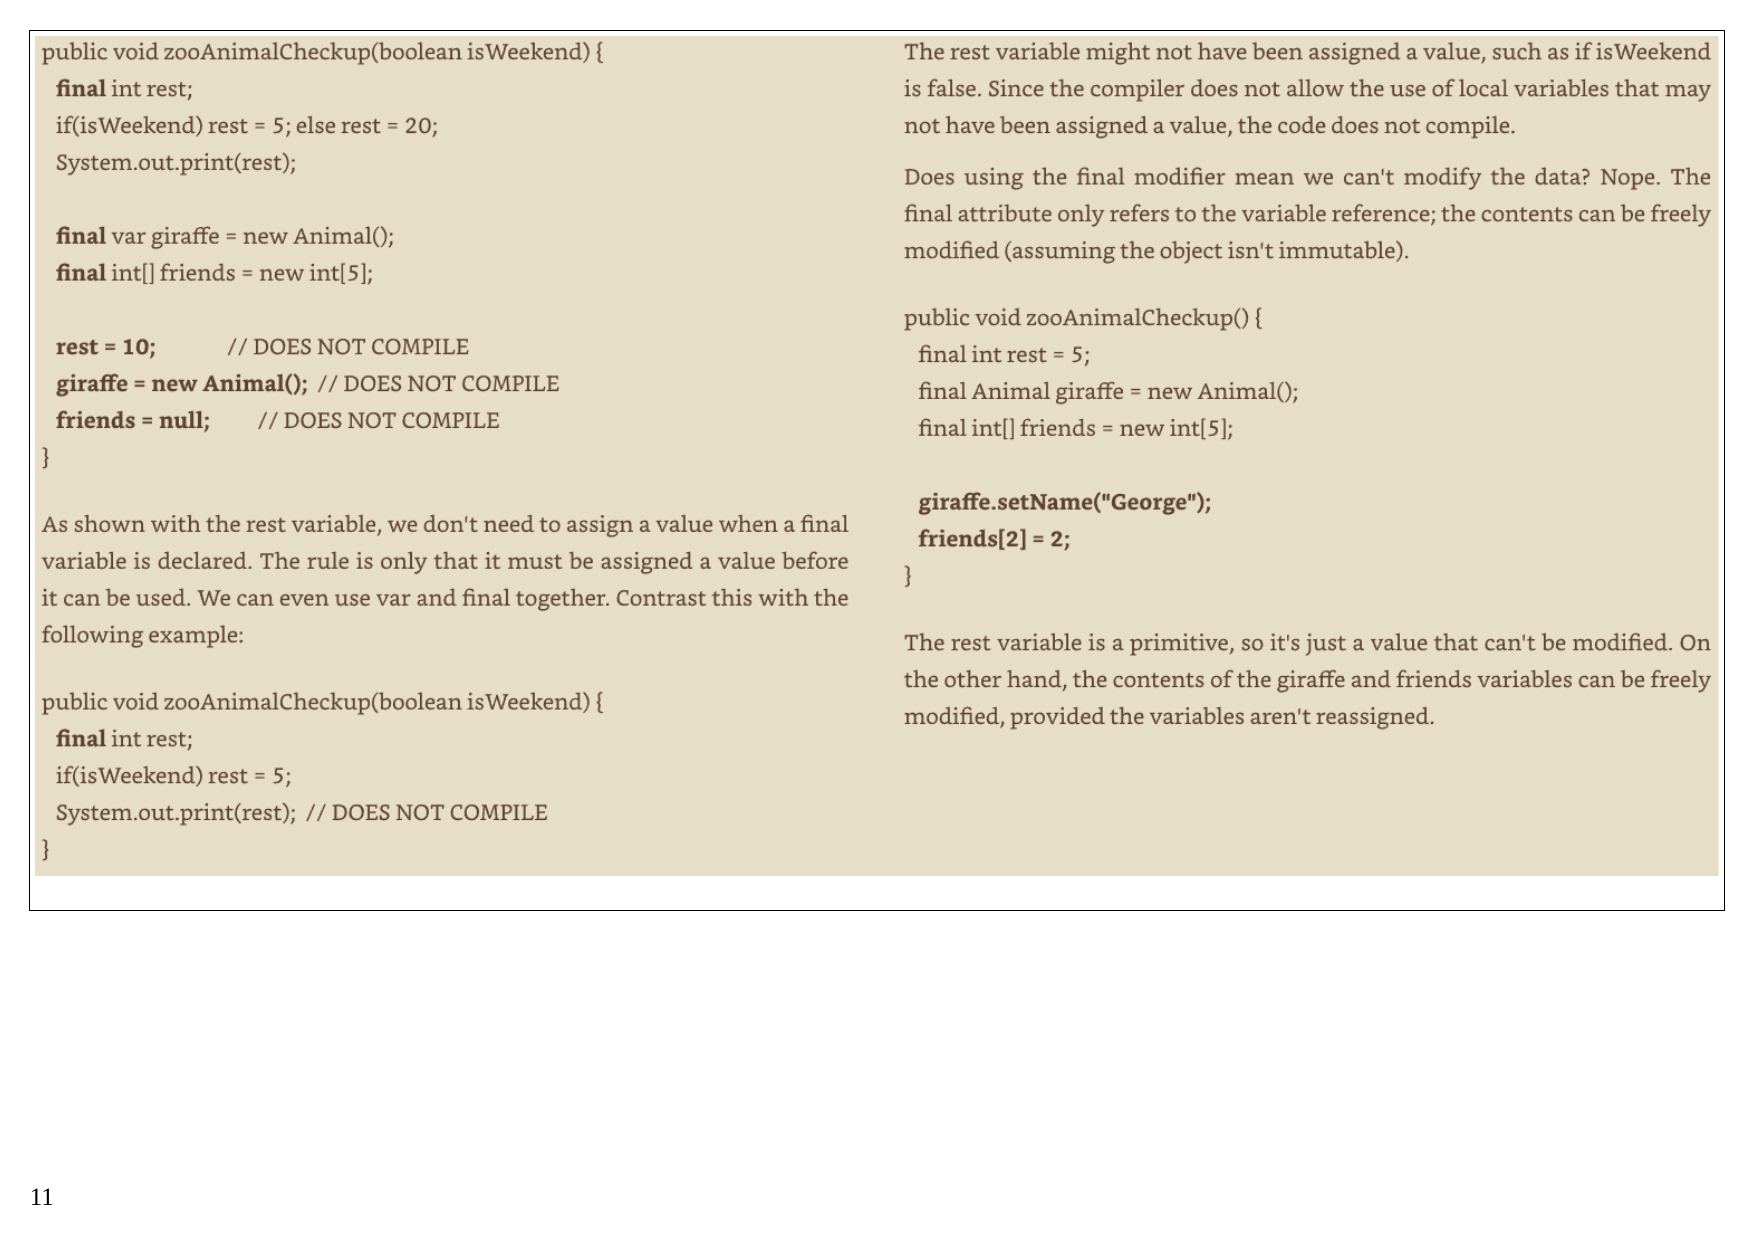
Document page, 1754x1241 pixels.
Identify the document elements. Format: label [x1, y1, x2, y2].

table_cell [30, 31, 1724, 909]
picture [35, 36, 1719, 876]
